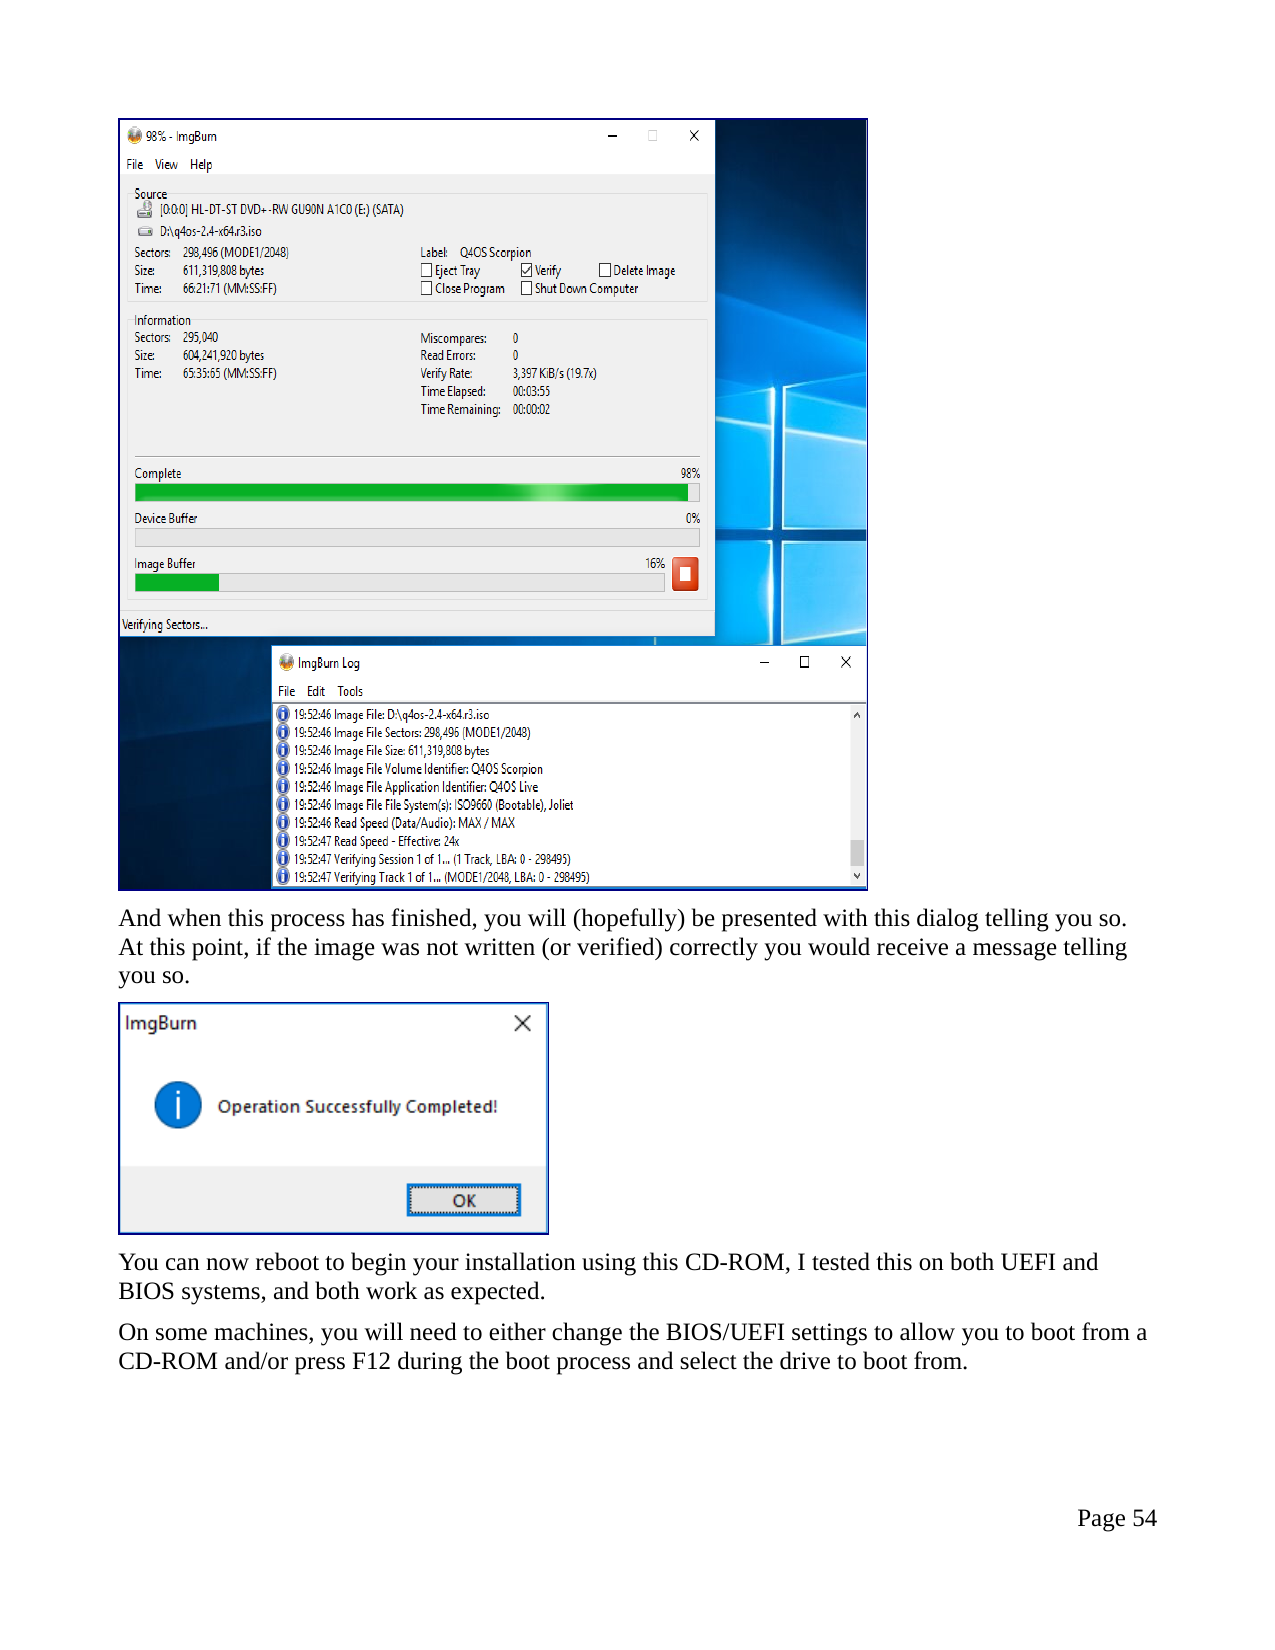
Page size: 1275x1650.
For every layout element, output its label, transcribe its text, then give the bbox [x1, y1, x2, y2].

text You can now reboot to begin your installation using this CD-ROM, I tested this on both UEFI and BIOS systems, and both work as expected. [118, 1247, 1157, 1305]
text And when this process has finished, you will (hopefully) be presented with this dialog telling you so. At this point, if the image was not written (or verified) correctly you would receive a message telling you so. [118, 903, 1157, 989]
picture [120, 1003, 548, 1233]
text On some machines, you will need to either change the BIOS/UEFI settings to allow you to boot from a CD-ROM and/or press F12 during the boot process and select the drive to boot from. [118, 1317, 1157, 1375]
picture [120, 120, 867, 889]
